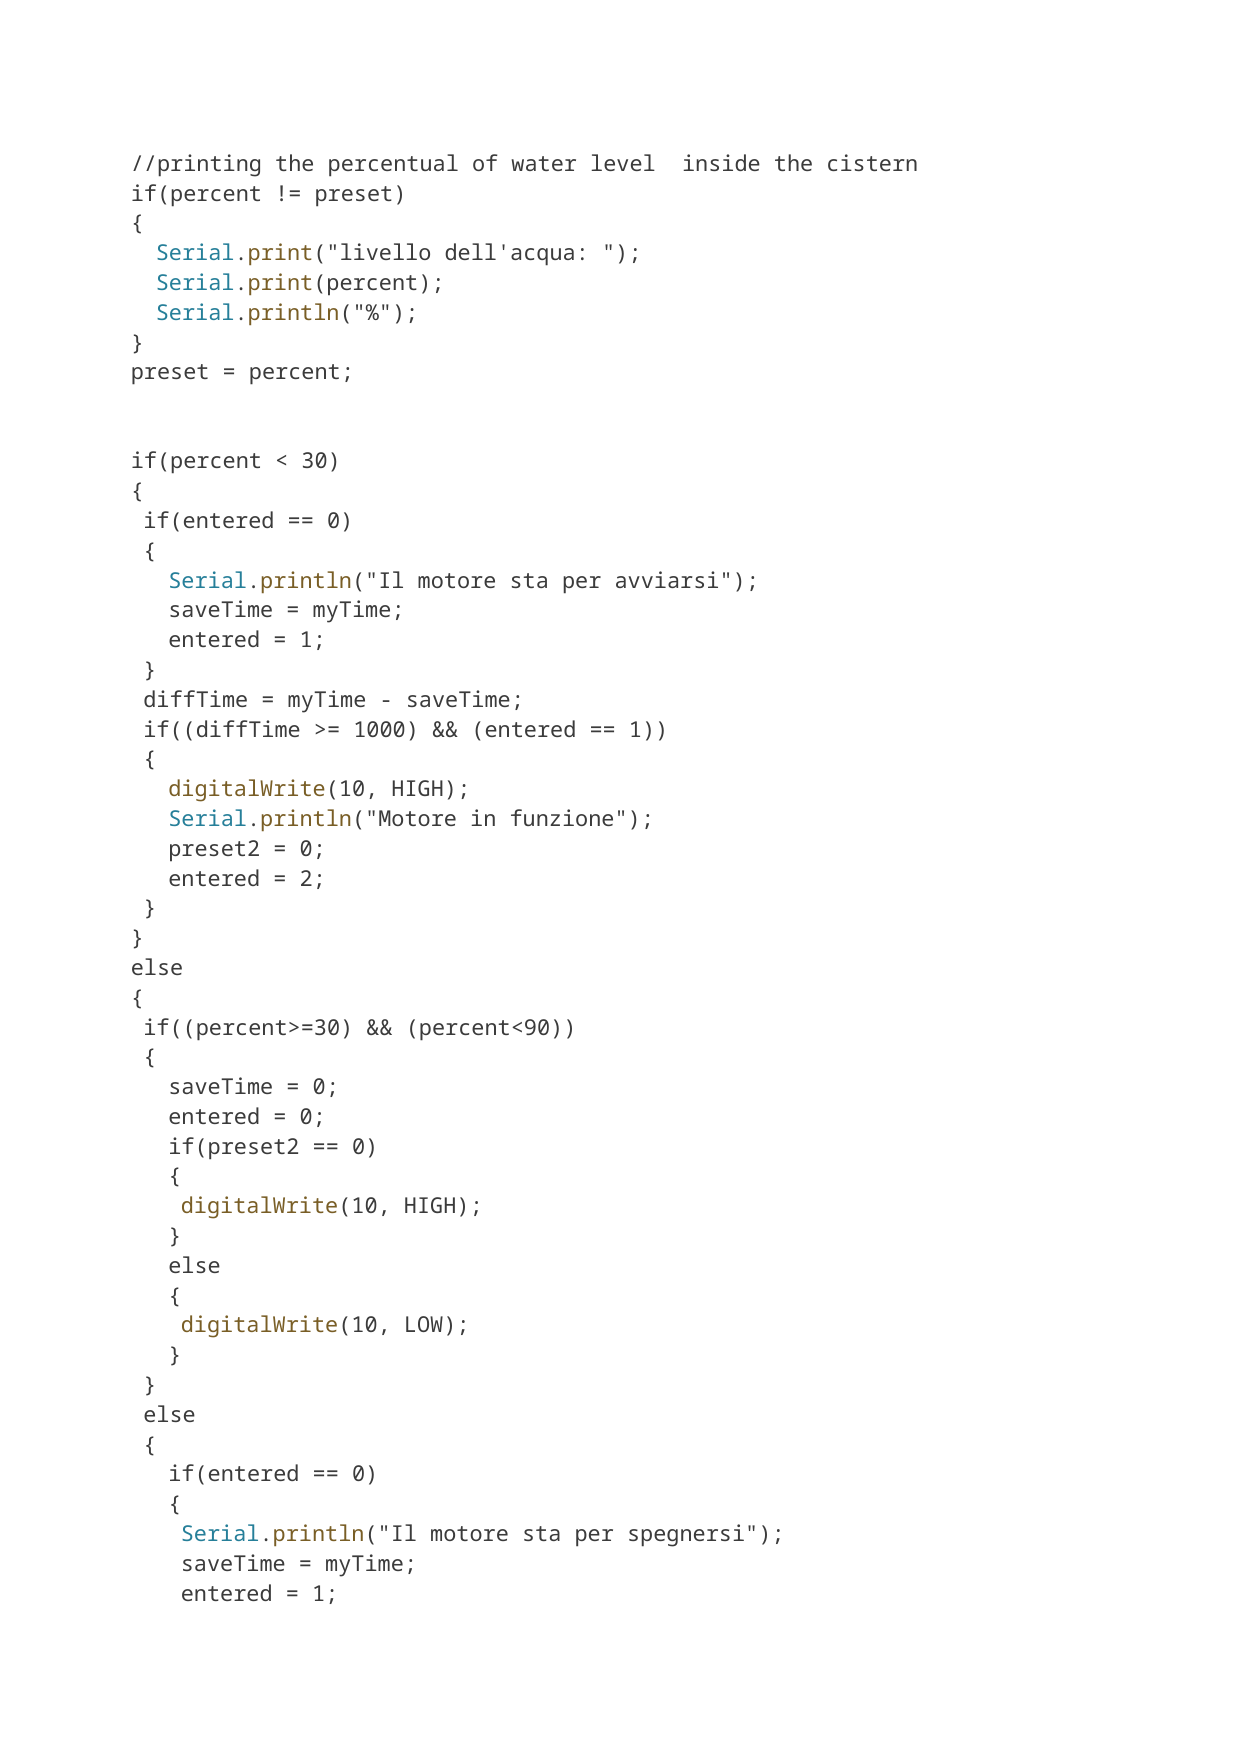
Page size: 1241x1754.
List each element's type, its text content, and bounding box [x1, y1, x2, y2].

text { [118, 475, 1122, 505]
text preset = percent; [118, 356, 1122, 386]
text Serial.println("Motore in funzione"); [118, 803, 1122, 833]
text digitalWrite(10, HIGH); [118, 1190, 1122, 1220]
text if((percent>=30) && (percent<90)) [118, 1012, 1122, 1041]
text Serial.print(percent); [118, 267, 1122, 297]
text } [118, 654, 1122, 684]
text else [118, 952, 1122, 982]
text } [118, 1220, 1122, 1250]
text { [118, 535, 1122, 565]
text if(percent != preset) [118, 178, 1122, 207]
text diffTime = myTime - saveTime; [118, 684, 1122, 714]
text if(preset2 == 0) [118, 1131, 1122, 1161]
text digitalWrite(10, LOW); [118, 1309, 1122, 1339]
text saveTime = myTime; [118, 1548, 1122, 1578]
text { [118, 207, 1122, 237]
text if(percent < 30) [118, 446, 1122, 475]
text { [118, 982, 1122, 1012]
text entered = 0; [118, 1101, 1122, 1131]
text { [118, 1041, 1122, 1071]
text saveTime = 0; [118, 1071, 1122, 1101]
text preset2 = 0; [118, 833, 1122, 863]
text } [118, 892, 1122, 922]
text entered = 1; [118, 624, 1122, 654]
text { [118, 1488, 1122, 1518]
text saveTime = myTime; [118, 594, 1122, 624]
text entered = 2; [118, 863, 1122, 892]
text else [118, 1399, 1122, 1429]
text if(entered == 0) [118, 1458, 1122, 1488]
text { [118, 1161, 1122, 1190]
text } [118, 1369, 1122, 1399]
text } [118, 327, 1122, 356]
text if((diffTime >= 1000) && (entered == 1)) [118, 714, 1122, 743]
text digitalWrite(10, HIGH); [118, 773, 1122, 803]
text } [118, 1339, 1122, 1369]
text { [118, 743, 1122, 773]
text } [118, 922, 1122, 952]
text if(entered == 0) [118, 505, 1122, 535]
text //printing the percentual of water level inside the cistern [118, 148, 1122, 178]
text { [118, 1280, 1122, 1309]
text { [118, 1429, 1122, 1458]
text entered = 1; [118, 1578, 1122, 1607]
text Serial.print("livello dell'acqua: "); [118, 237, 1122, 267]
text Serial.println("Il motore sta per avviarsi"); [118, 565, 1122, 594]
text Serial.println("%"); [118, 297, 1122, 327]
text else [118, 1250, 1122, 1280]
text Serial.println("Il motore sta per spegnersi"); [118, 1518, 1122, 1548]
